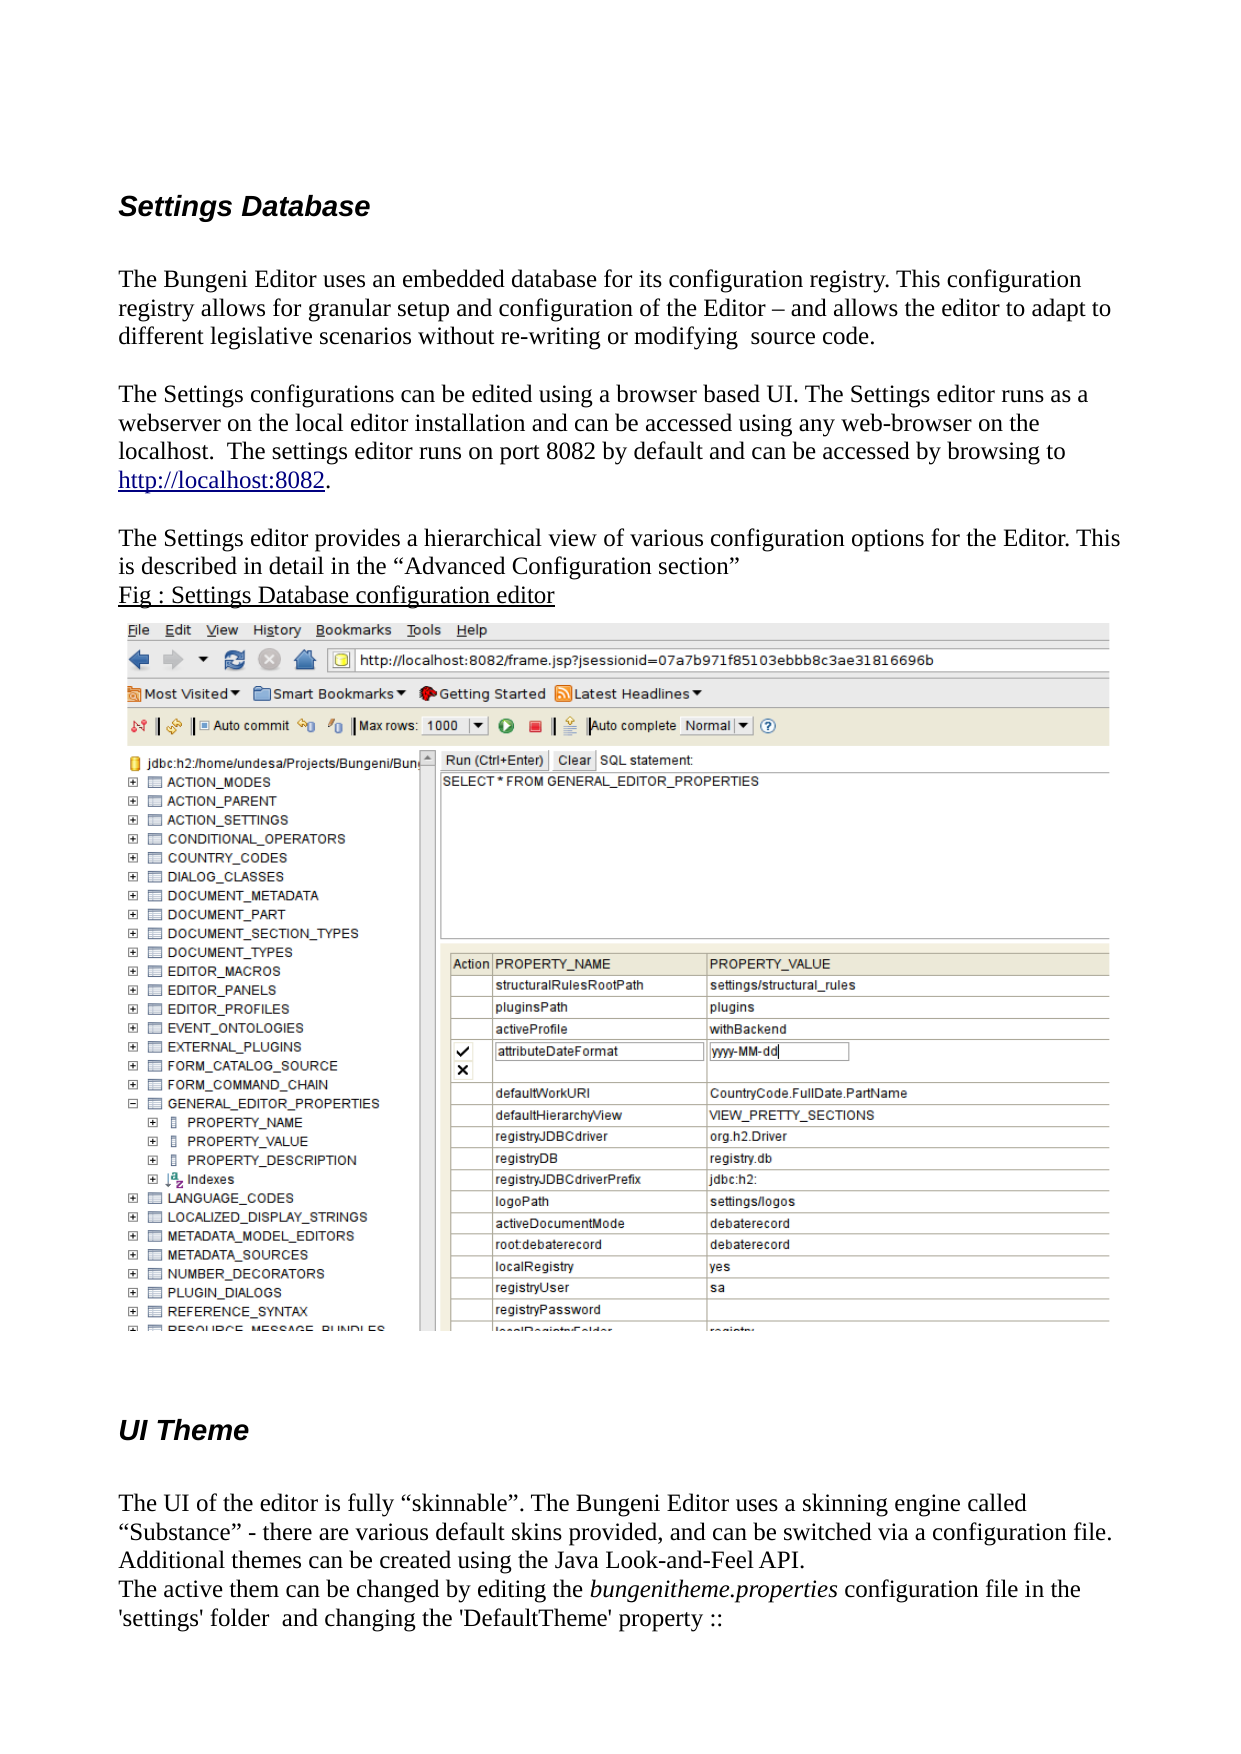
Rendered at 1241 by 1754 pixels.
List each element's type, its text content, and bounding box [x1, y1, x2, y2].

picture [127, 623, 1110, 1331]
text The UI of the editor is fully “skinnable”. The Bungeni Editor uses a skinning engine called “Substance” - there are various default skins provided, and can be switched via a configuration file. [118, 1488, 1122, 1545]
subtitle UI Theme [118, 1413, 1122, 1447]
text The Settings editor provides a hierarchical view of various configuration options for the Editor. This is described in detail in the “Advanced Configuration section” [118, 523, 1122, 580]
text The active them can be changed by editing the bungenitheme.properties configuration file in the 'settings' folder and changing the 'DefaultTheme' property :: [118, 1574, 1122, 1632]
subtitle Settings Database [118, 189, 1122, 223]
text The Settings configurations can be edited using a browser based UI. The Settings editor runs as a webserver on the local editor installation and can be accessed using any web-browser on the localhost. The settings editor runs on port 8082 by default and can be accessed by browsing to http://localhost:8082. [118, 379, 1122, 494]
text Additional themes can be created using the Java Look-and-Feel API. [118, 1545, 1122, 1574]
text The Bungeni Editor uses an embedded database for its configuration registry. This configuration registry allows for granular setup and configuration of the Editor – and allows the editor to adapt to different legislative scenarios without re-writing or modifying source code. [118, 264, 1122, 350]
text Fig : Settings Database configuration editor [118, 580, 1122, 609]
